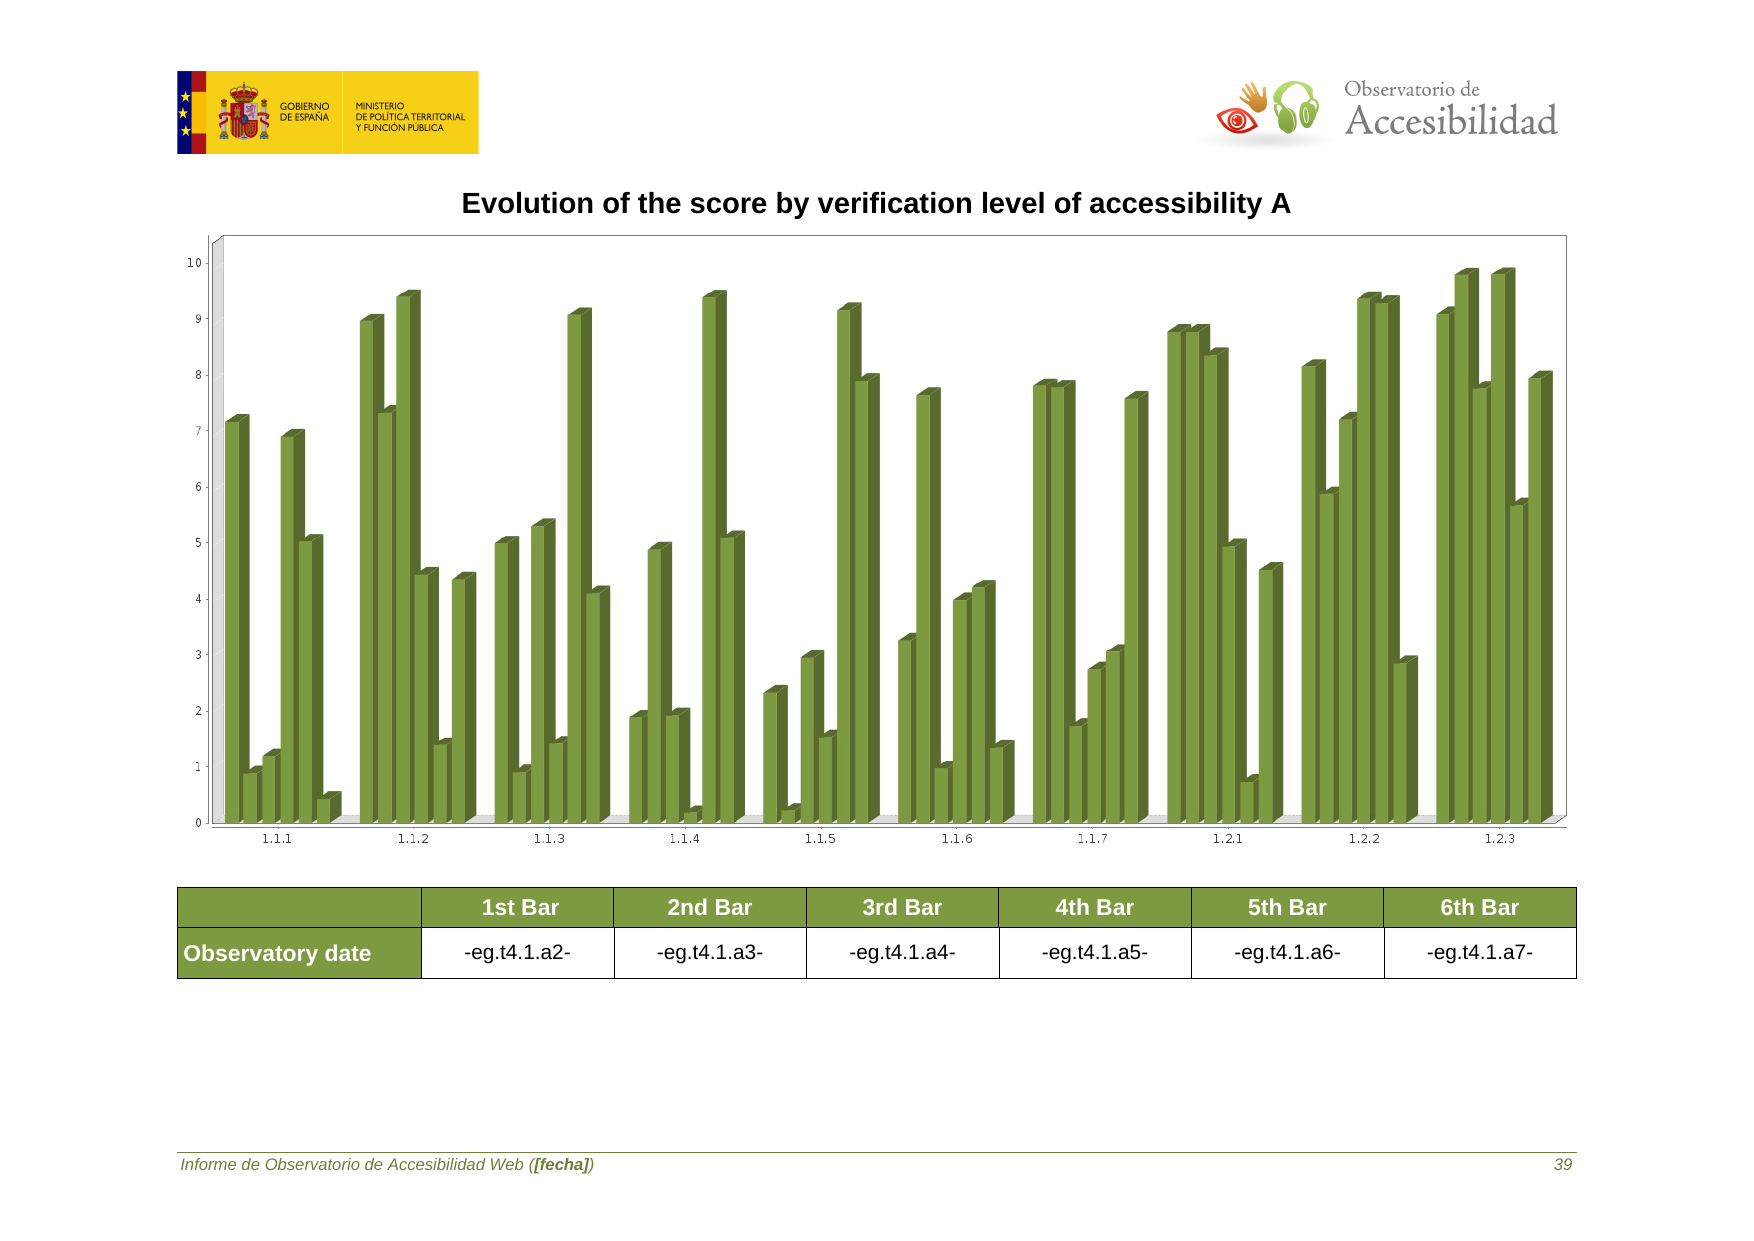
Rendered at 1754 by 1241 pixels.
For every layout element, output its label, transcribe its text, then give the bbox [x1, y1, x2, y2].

table_header 5th Bar [1192, 888, 1383, 927]
table_header 3rd Bar [807, 888, 998, 927]
picture [1196, 72, 1572, 154]
table_cell Observatory date [178, 928, 421, 978]
table_cell -eg.t4.1.a2- [422, 928, 614, 978]
table_header 4th Bar [999, 888, 1191, 927]
table_header 2nd Bar [614, 888, 806, 927]
table_cell -eg.t4.1.a5- [1000, 928, 1191, 978]
text Evolution of the score by verification level of accessibility A [177, 186, 1577, 219]
table_cell -eg.t4.1.a6- [1192, 928, 1384, 978]
table_cell -eg.t4.1.a4- [807, 928, 999, 978]
picture [177, 71, 479, 154]
table_cell -eg.t4.1.a7- [1385, 928, 1576, 978]
table_cell -eg.t4.1.a3- [615, 928, 806, 978]
table_header [178, 888, 421, 927]
table_header 6th Bar [1384, 888, 1576, 927]
table_header 1st Bar [422, 888, 613, 927]
picture [177, 225, 1577, 851]
